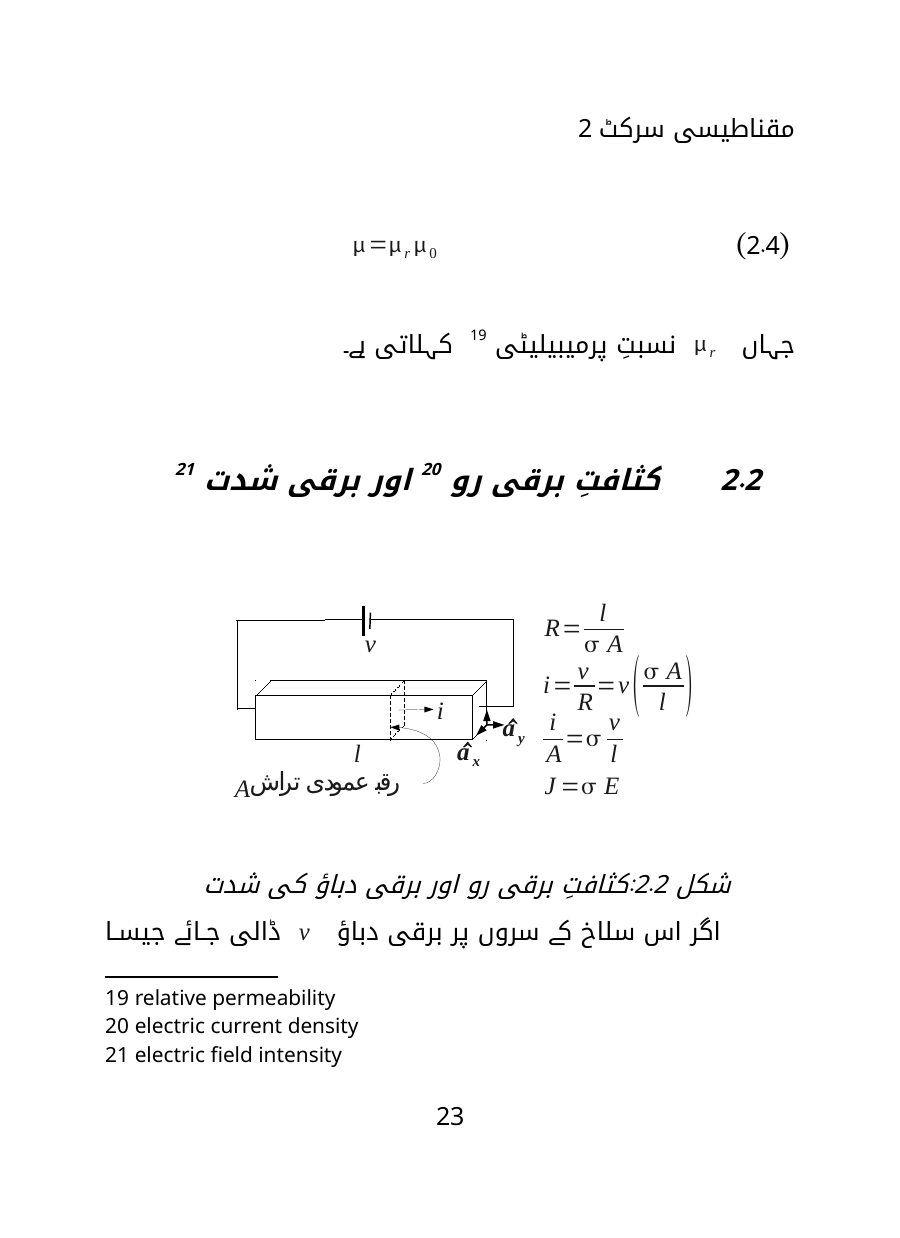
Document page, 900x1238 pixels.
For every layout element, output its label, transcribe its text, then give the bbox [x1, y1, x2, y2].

text شکل 2.2:کثافتِ برقی رو اور برقی دباؤ کی شدت [169, 534, 731, 908]
table_header [105, 216, 675, 288]
text جہاں نسبتِ پرمیبیلیٹی کہلاتی ہے۔ [105, 322, 795, 369]
subtitle کثافتِ برقی رو اور برقی شدت [105, 453, 720, 509]
list electric field intensity [105, 1040, 795, 1068]
text اگر اس سلاخ کے سروں پر برقی دباؤ ڈالی جائے جیسا کہ شکل2.2 میں دکھایا گیا ہے تو اس میں برقی رو کا بہاؤ ہو گا جس کی مقدار اہم کے قانون سے یوں حاصل ہوتا ہے [105, 521, 795, 956]
text relative permeability [105, 983, 795, 1012]
table_header (2.4) [675, 216, 795, 288]
list electric current density [105, 1012, 795, 1040]
